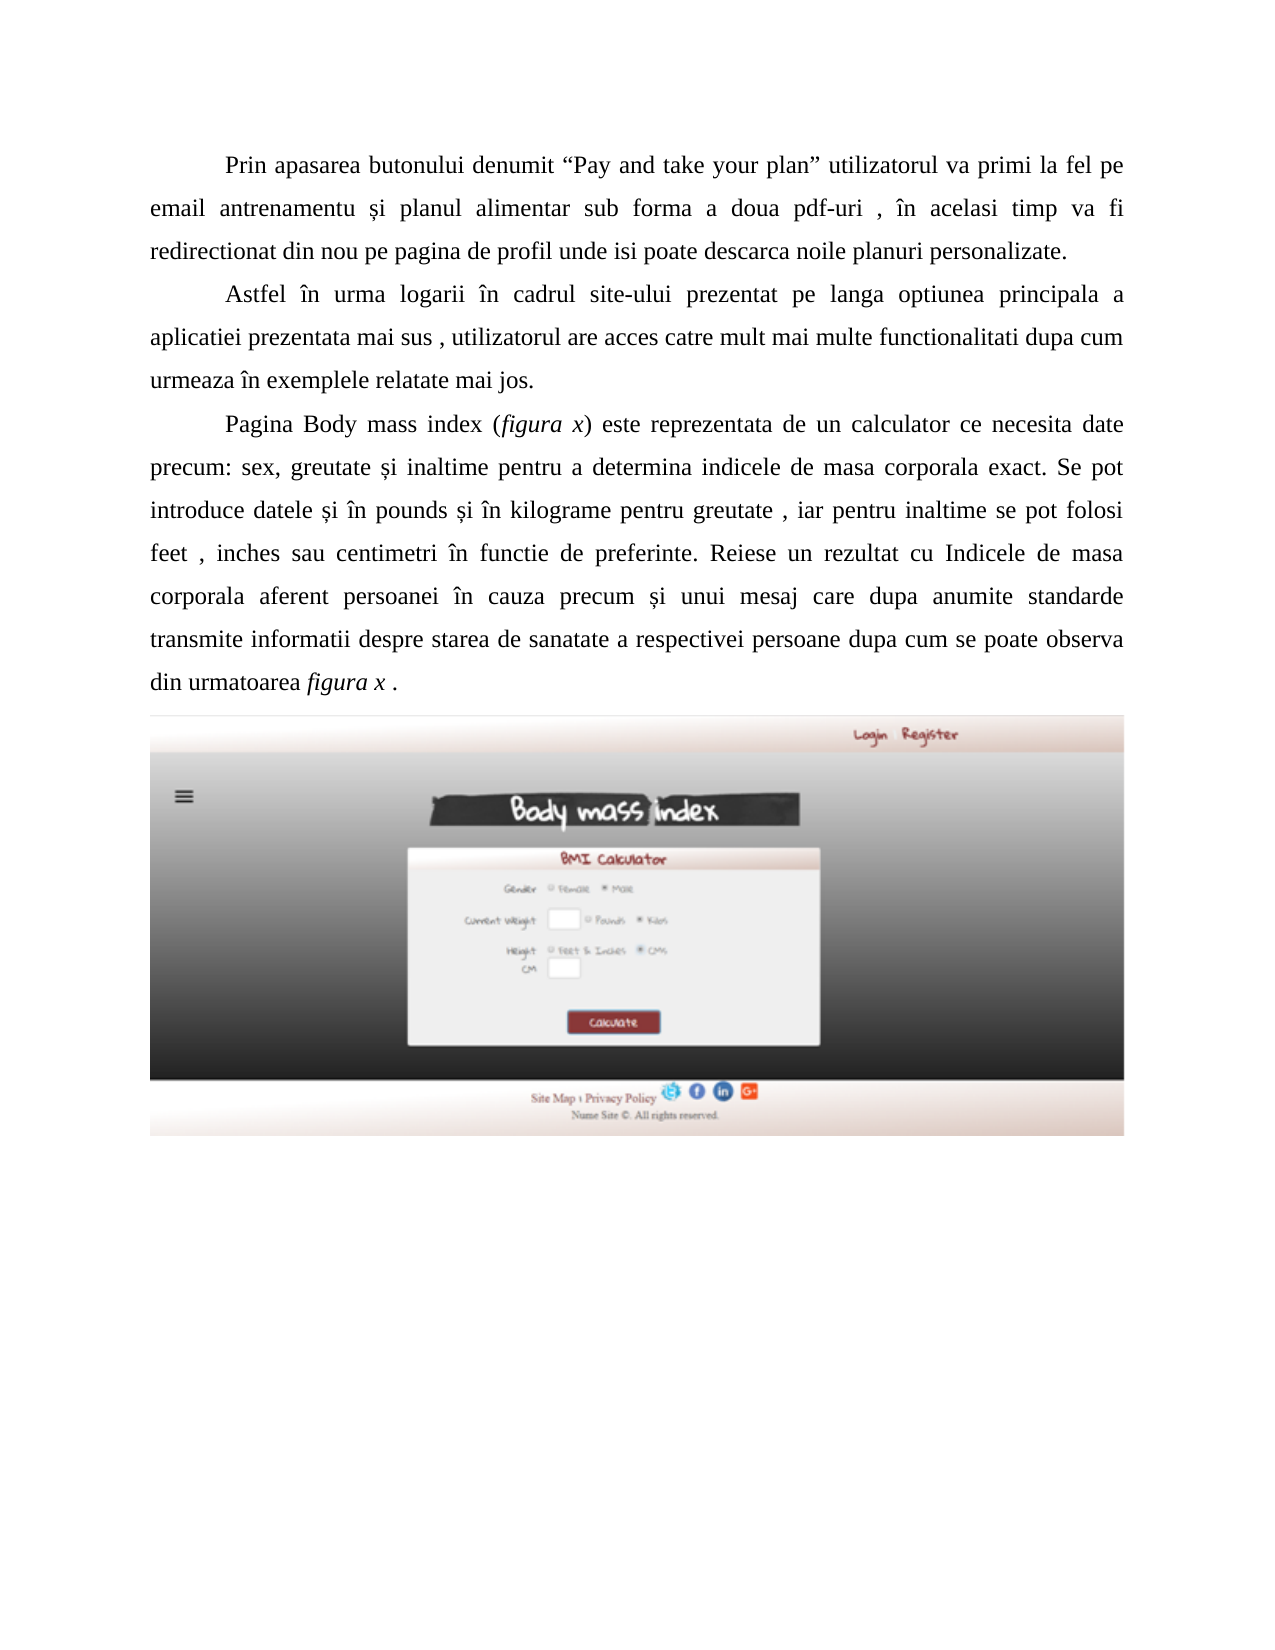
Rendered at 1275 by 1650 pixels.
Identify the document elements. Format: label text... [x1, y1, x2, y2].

text Prin apasarea butonului denumit “Pay and take your plan” utilizatorul va primi la fel pe email antrenamentu și planul alimentar sub forma a doua pdf-uri , în acelasi timp va fi redirectionat din nou pe pagina de profil unde isi poate descarca noile planuri personalizate. [150, 150, 1125, 265]
picture [150, 715, 1128, 1136]
text Pagina Body mass index (figura x) este reprezentata de un calculator ce necesita date precum: sex, greutate și inaltime pentru a determina indicele de masa corporala exact. Se pot introduce datele și în pounds și în kilograme pentru greutate , iar pentru inaltime se pot folosi feet , inches sau centimetri în functie de preferinte. Reiese un rezultat cu Indicele de masa corporala aferent persoanei în cauza precum și unui mesaj care dupa anumite standarde transmite informatii despre starea de sanatate a respectivei persoane dupa cum se poate observa din urmatoarea figura x . [150, 409, 1125, 696]
text Astfel în urma logarii în cadrul site-ului prezentat pe langa optiunea principala a aplicatiei prezentata mai sus , utilizatorul are acces catre mult mai multe functionalitati dupa cum urmeaza în exemplele relatate mai jos. [150, 279, 1125, 394]
